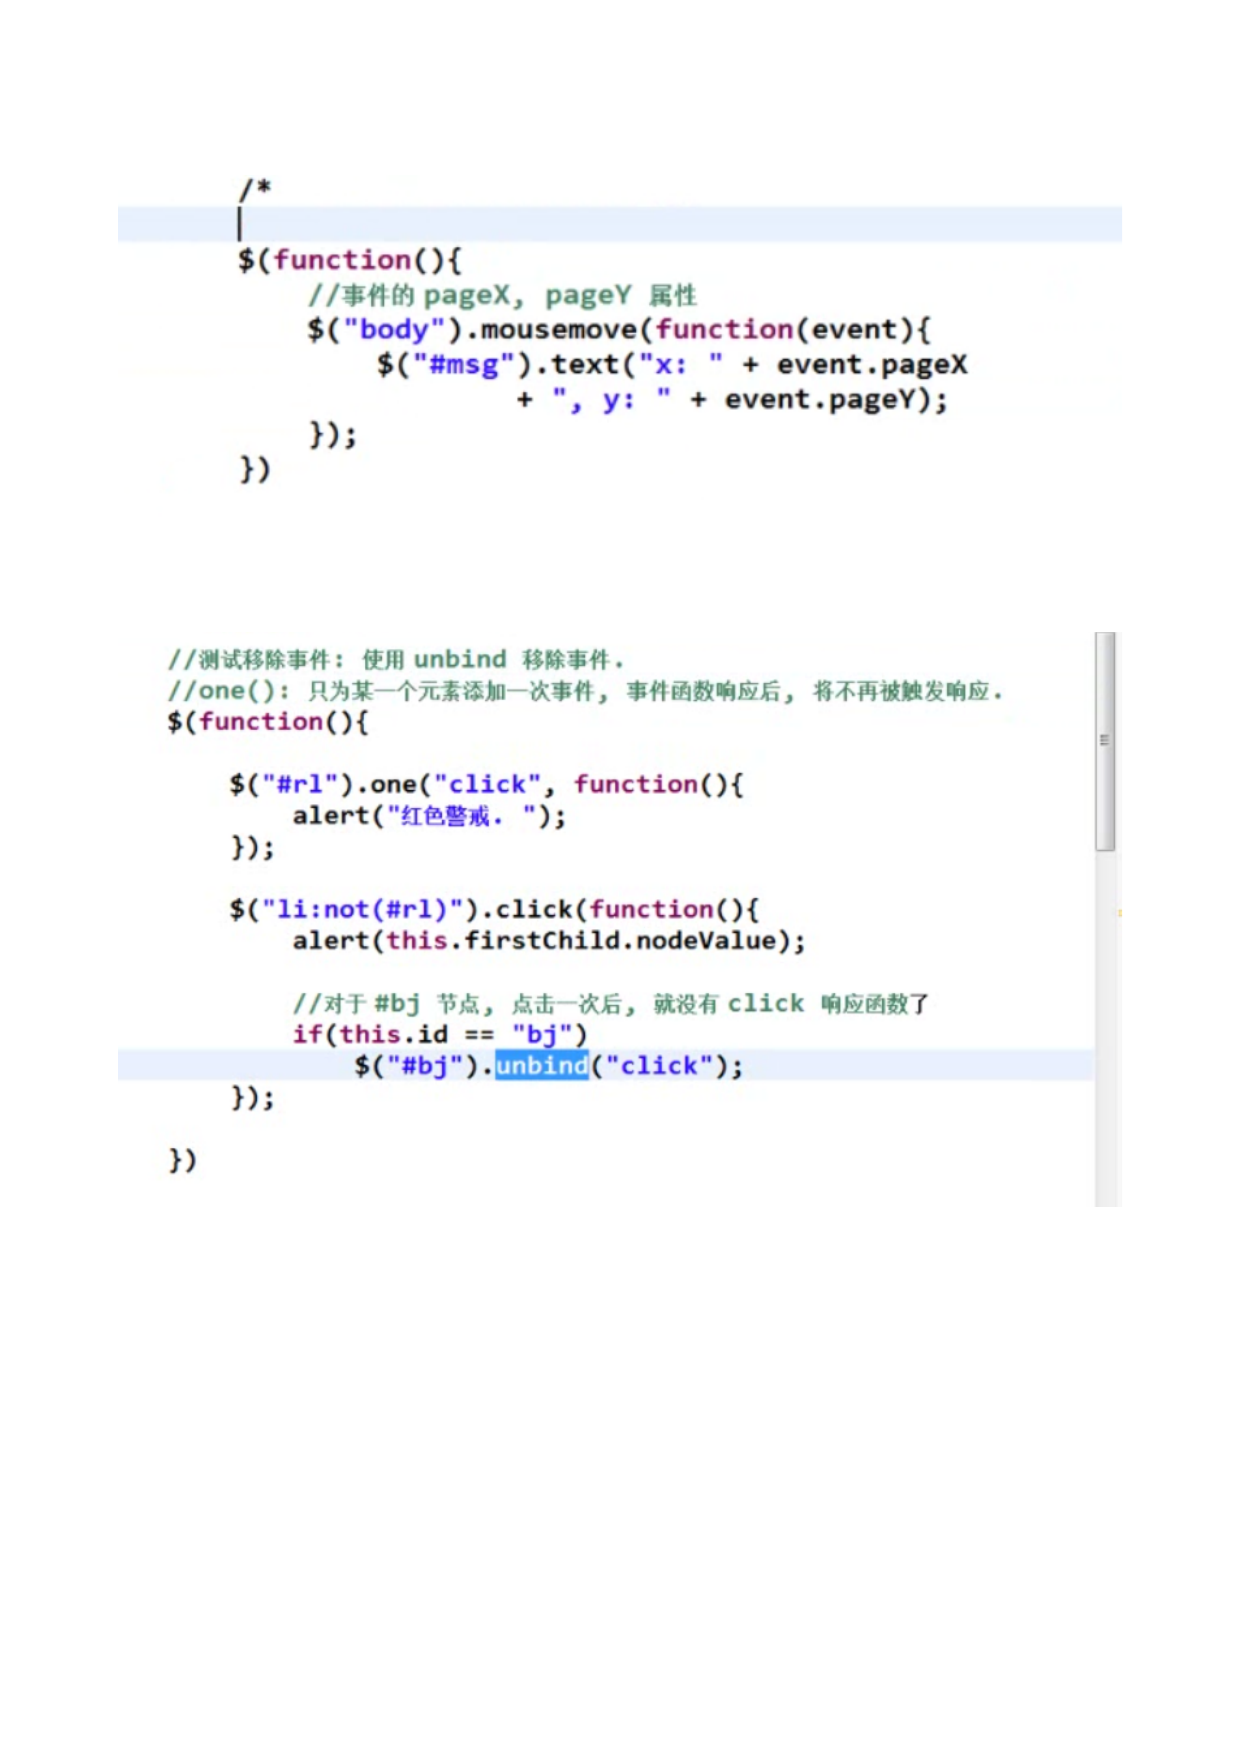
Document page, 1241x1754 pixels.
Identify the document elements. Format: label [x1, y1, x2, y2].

picture [118, 632, 1123, 1207]
picture [118, 175, 1123, 517]
